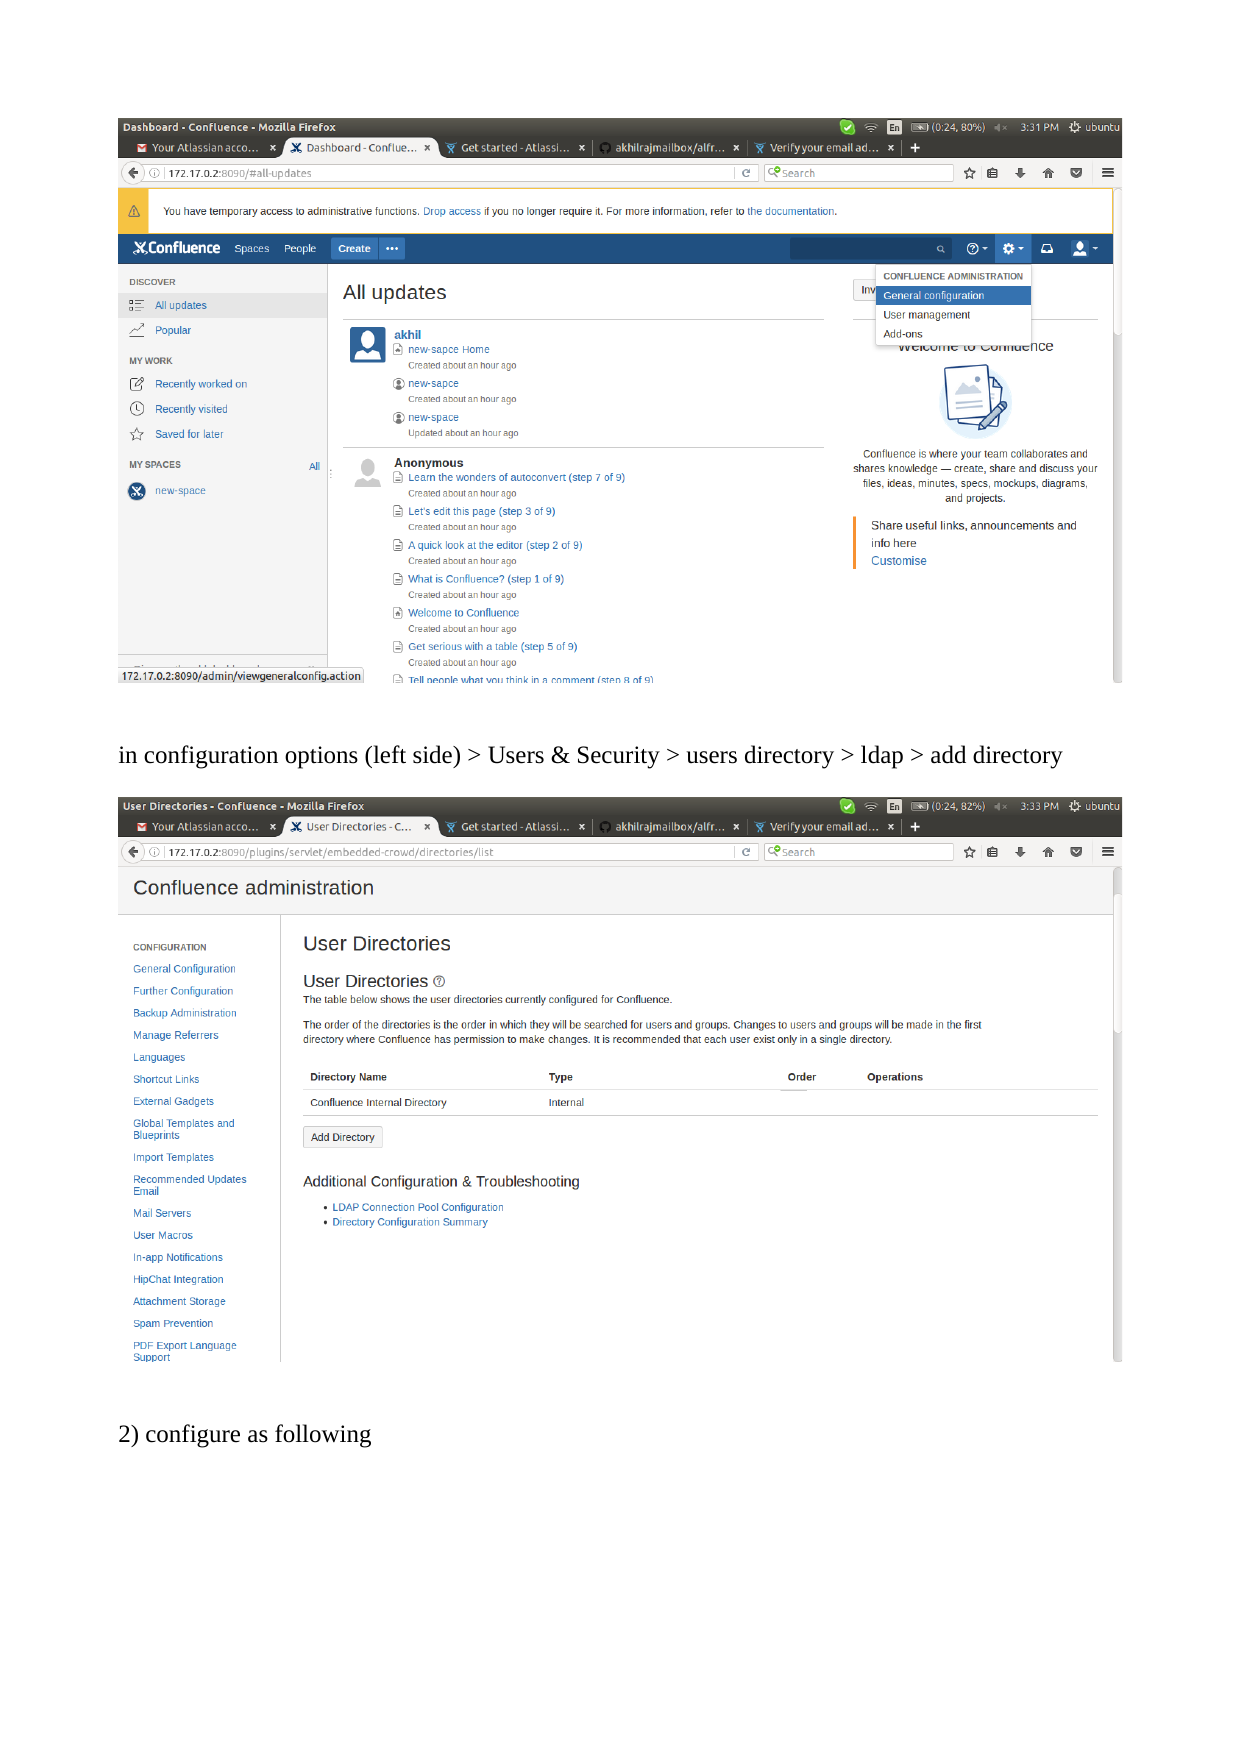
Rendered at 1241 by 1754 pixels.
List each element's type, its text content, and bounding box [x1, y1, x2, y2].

text in configuration options (left side) > Users & Security > users directory > ldap > add directory [118, 740, 1122, 769]
picture [118, 118, 1123, 683]
picture [118, 797, 1123, 1362]
text 2) configure as following [118, 1419, 1122, 1448]
